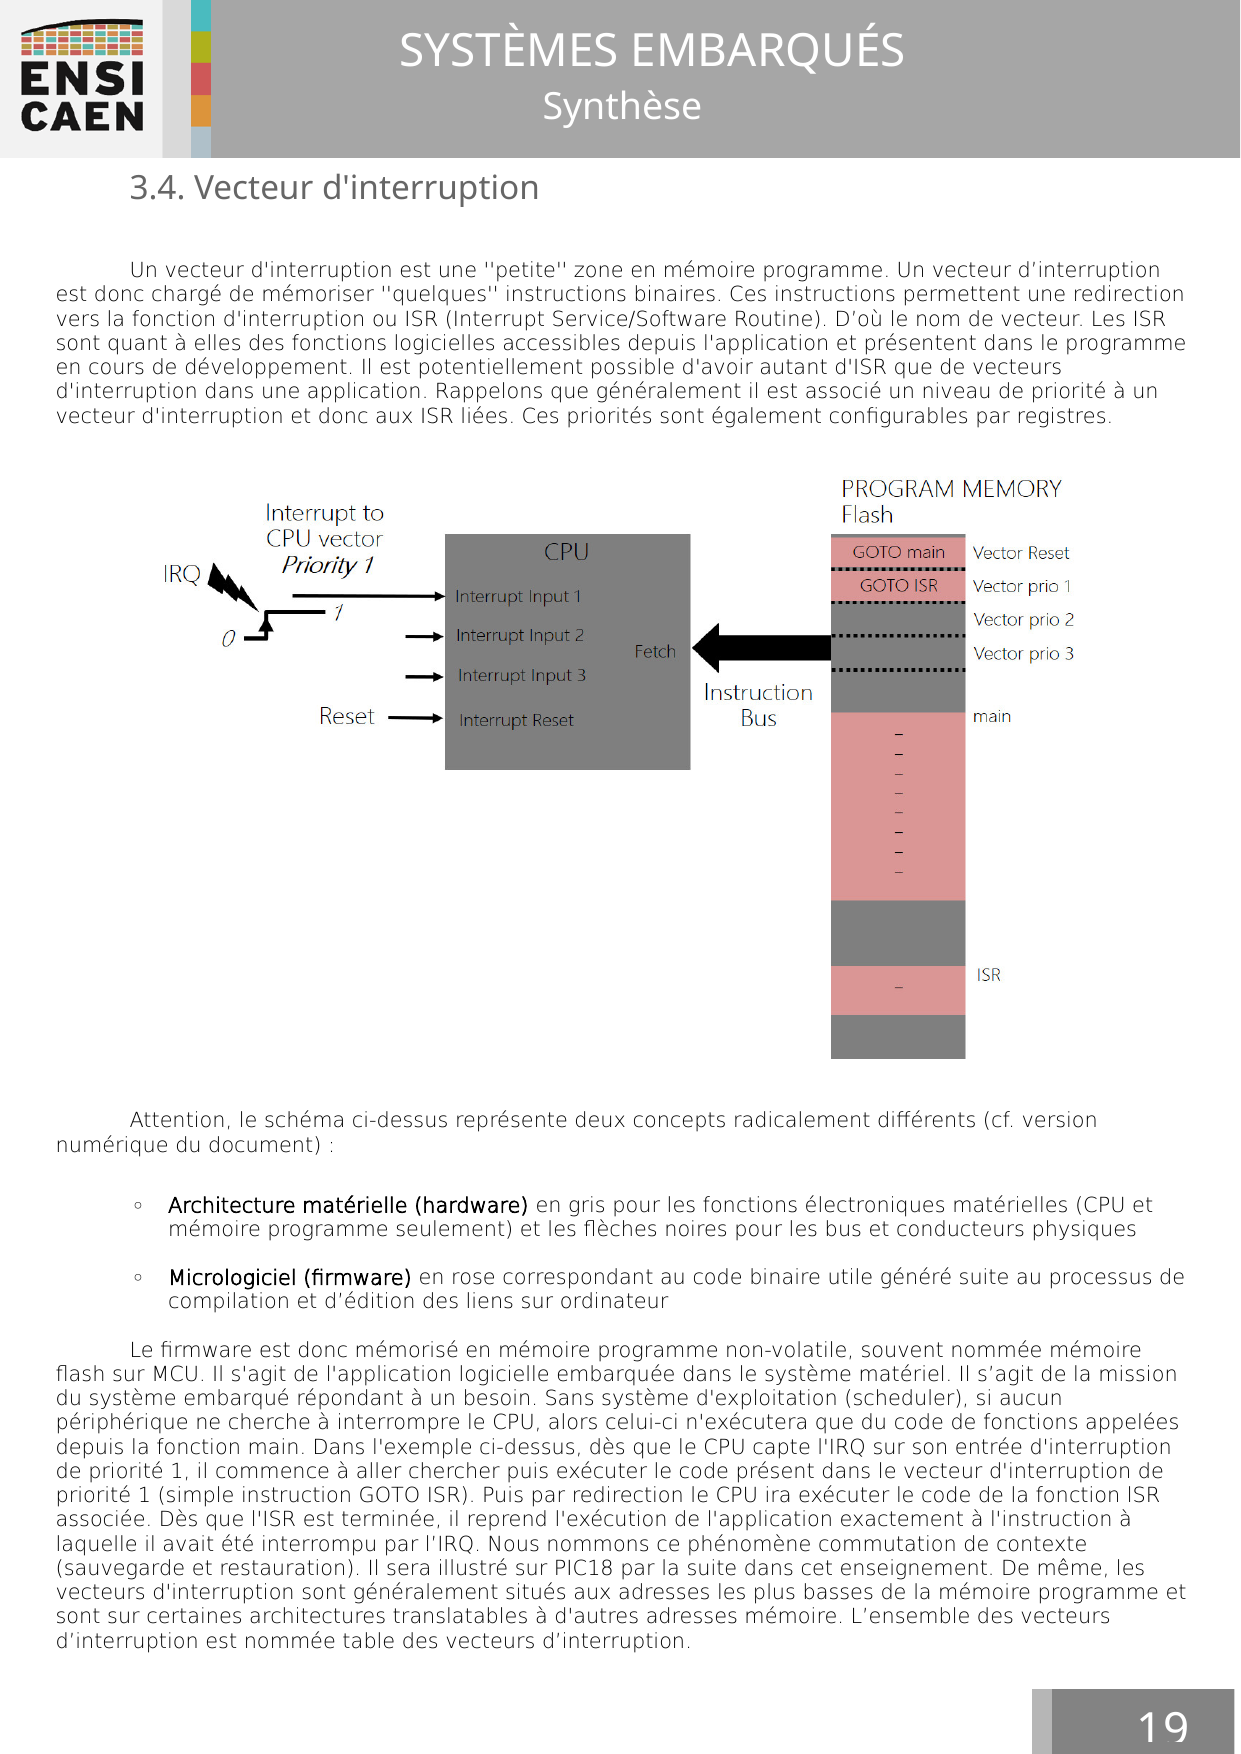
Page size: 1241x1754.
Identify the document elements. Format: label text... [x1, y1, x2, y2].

text Le firmware est donc mémorisé en mémoire programme non-volatile, souvent nommée mémoire flash sur MCU. Il s'agit de l'application logicielle embarquée dans le système matériel. Il s’agit de la mission du système embarqué répondant à un besoin. Sans système d'exploitation (scheduler), si aucun périphérique ne cherche à interrompre le CPU, alors celui-ci n'exécutera que du code de fonctions appelées depuis la fonction main. Dans l'exemple ci-dessus, dès que le CPU capte l'IRQ sur son entrée d'interruption de priorité 1, il commence à aller chercher puis exécuter le code présent dans le vecteur d'interruption de priorité 1 (simple instruction GOTO ISR). Puis par redirection le CPU ira exécuter le code de la fonction lSR associée. Dès que l'ISR est terminée, il reprend l'exécution de l'application exactement à l'instruction à laquelle il avait été interrompu par l’IRQ. Nous nommons ce phénomène commutation de contexte (sauvegarde et restauration). Il sera illustré sur PIC18 par la suite dans cet enseignement. De même, les vecteurs d'interruption sont généralement situés aux adresses les plus basses de la mémoire programme et sont sur certaines architectures translatables à d'autres adresses mémoire. L’ensemble des vecteurs d’interruption est nommée table des vecteurs d’interruption. [55, 1338, 1189, 1653]
text 3.4. Vecteur d'interruption [55, 164, 1189, 209]
picture [0, 0, 1241, 158]
text Attention, le schéma ci-dessus représente deux concepts radicalement différents (cf. version numérique du document) : [55, 1108, 1189, 1157]
picture [147, 476, 1097, 1060]
picture [1032, 1689, 1235, 1754]
list Architecture matérielle (hardware) en gris pour les fonctions électroniques matérielles (CPU et mémoire programme seulement) et les flèches noires pour les bus et conducteurs physiques [130, 1193, 1189, 1242]
text Un vecteur d'interruption est une ''petite'' zone en mémoire programme. Un vecteur d’interruption est donc chargé de mémoriser ''quelques'' instructions binaires. Ces instructions permettent une redirection vers la fonction d'interruption ou ISR (Interrupt Service/Software Routine). D’où le nom de vecteur. Les ISR sont quant à elles des fonctions logicielles accessibles depuis l'application et présentent dans le programme en cours de développement. Il est potentiellement possible d'avoir autant d'ISR que de vecteurs d'interruption dans une application. Rappelons que généralement il est associé un niveau de priorité à un vecteur d'interruption et donc aux ISR liées. Ces priorités sont également configurables par registres. [55, 258, 1189, 428]
list Micrologiciel (firmware) en rose correspondant au code binaire utile généré suite au processus de compilation et d’édition des liens sur ordinateur [130, 1265, 1189, 1314]
